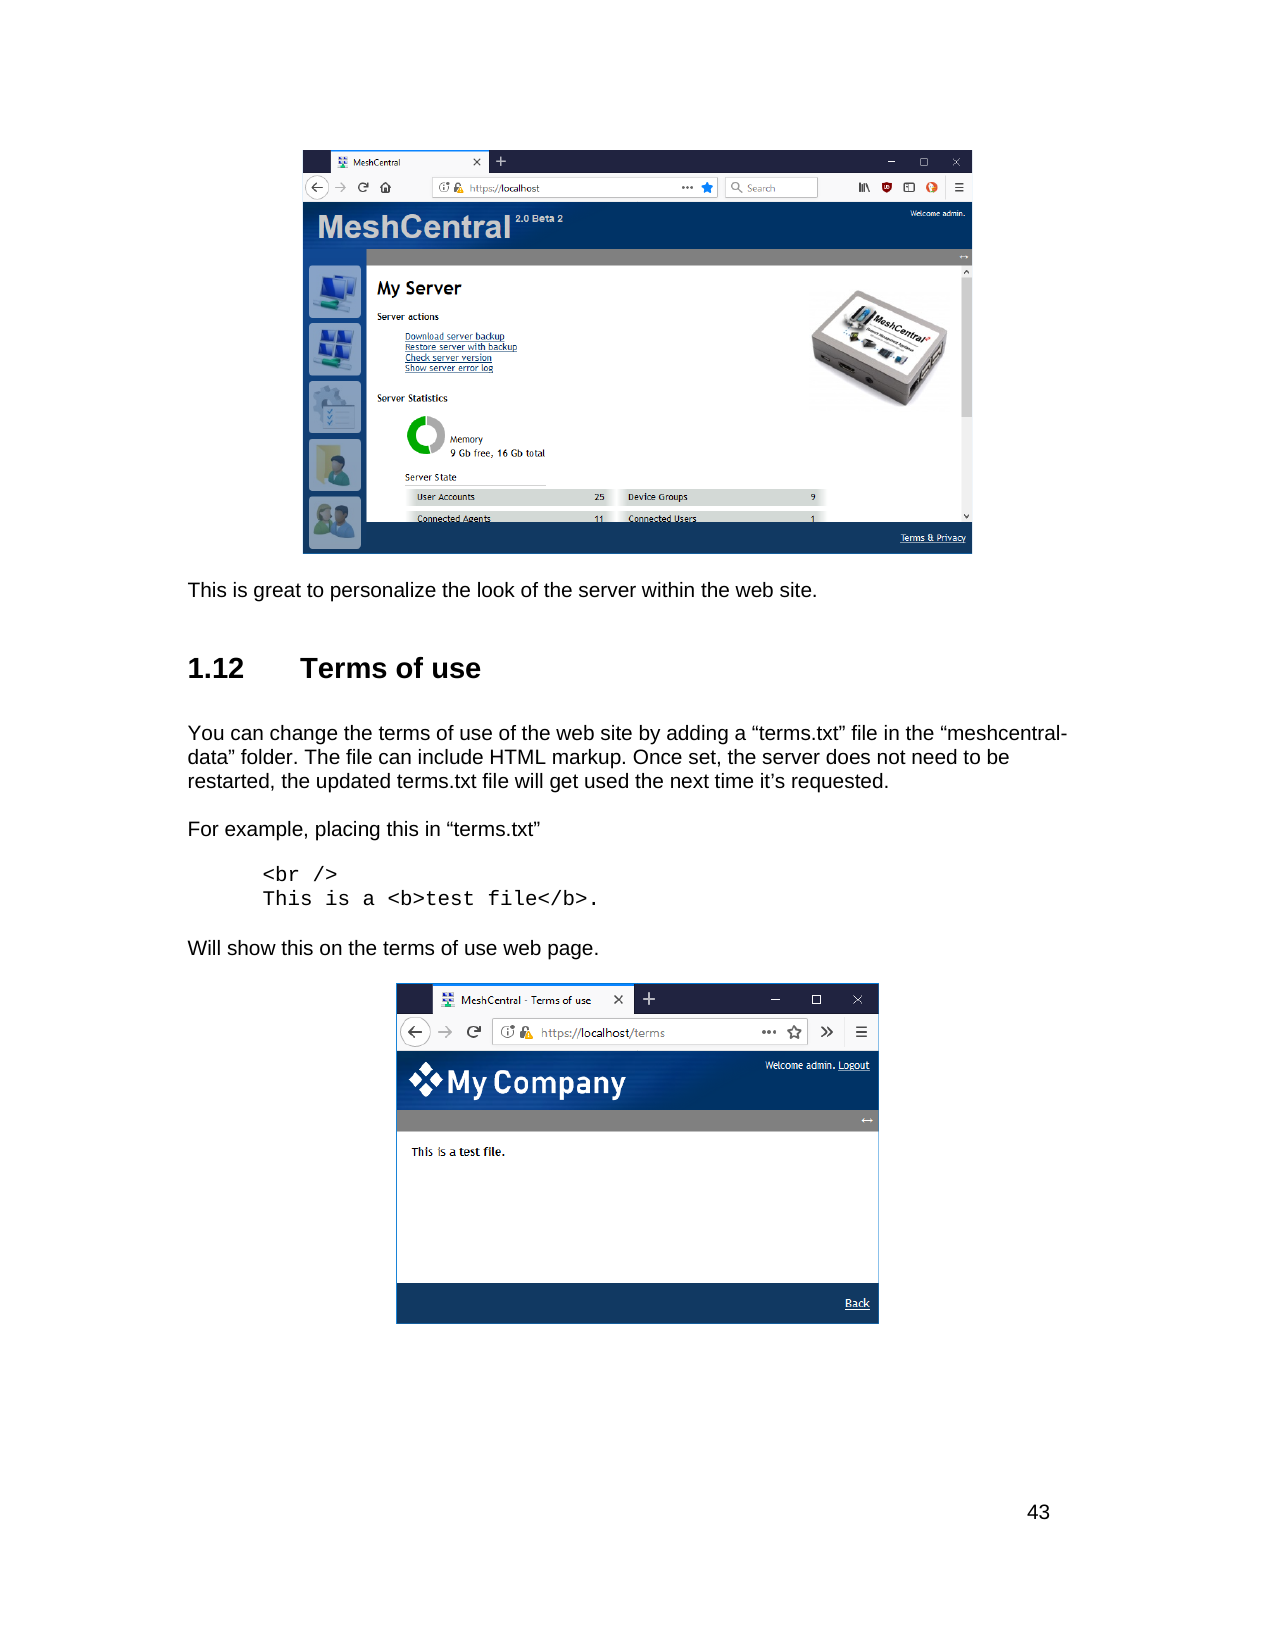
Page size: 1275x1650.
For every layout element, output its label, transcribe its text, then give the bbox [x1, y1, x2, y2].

text For example, placing this in “terms.txt” [187, 816, 1087, 840]
text You can change the terms of use of the web site by adding a “terms.txt” file in the “meshcentral-data” folder. The file can include HTML markup. Once set, the server does not need to be restarted, the updated terms.txt file will get used the next time it’s requested. [187, 721, 1087, 792]
text Will show this on the terms of use web page. [187, 936, 1087, 959]
text <br /> [262, 864, 1087, 888]
text This is a <b>test file</b>. [262, 888, 1087, 912]
subtitle Terms of use [187, 651, 1087, 684]
text This is great to personalize the look of the server within the web site. [187, 578, 1087, 602]
